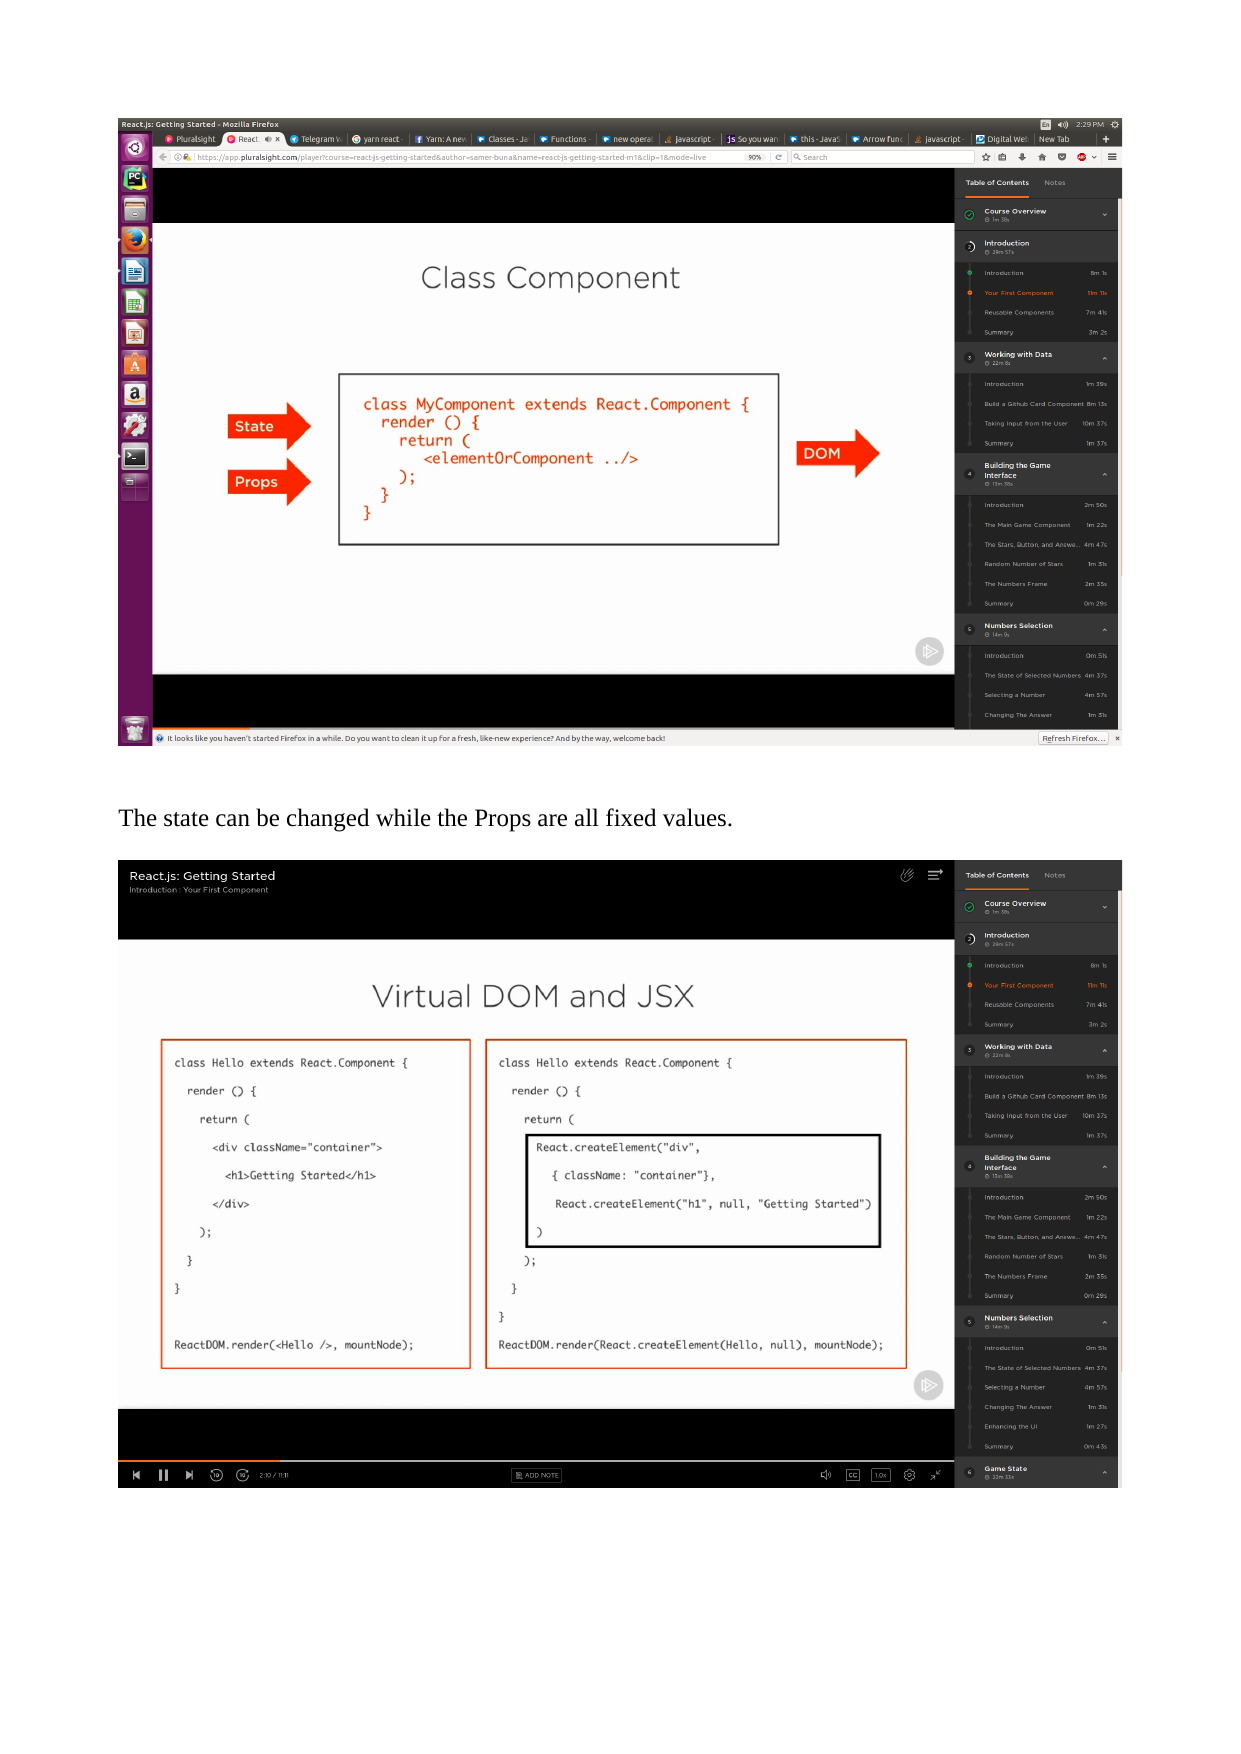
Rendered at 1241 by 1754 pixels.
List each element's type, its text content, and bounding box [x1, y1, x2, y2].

picture [118, 860, 1123, 1488]
picture [118, 118, 1123, 746]
text The state can be changed while the Props are all fixed values. [118, 803, 1122, 832]
